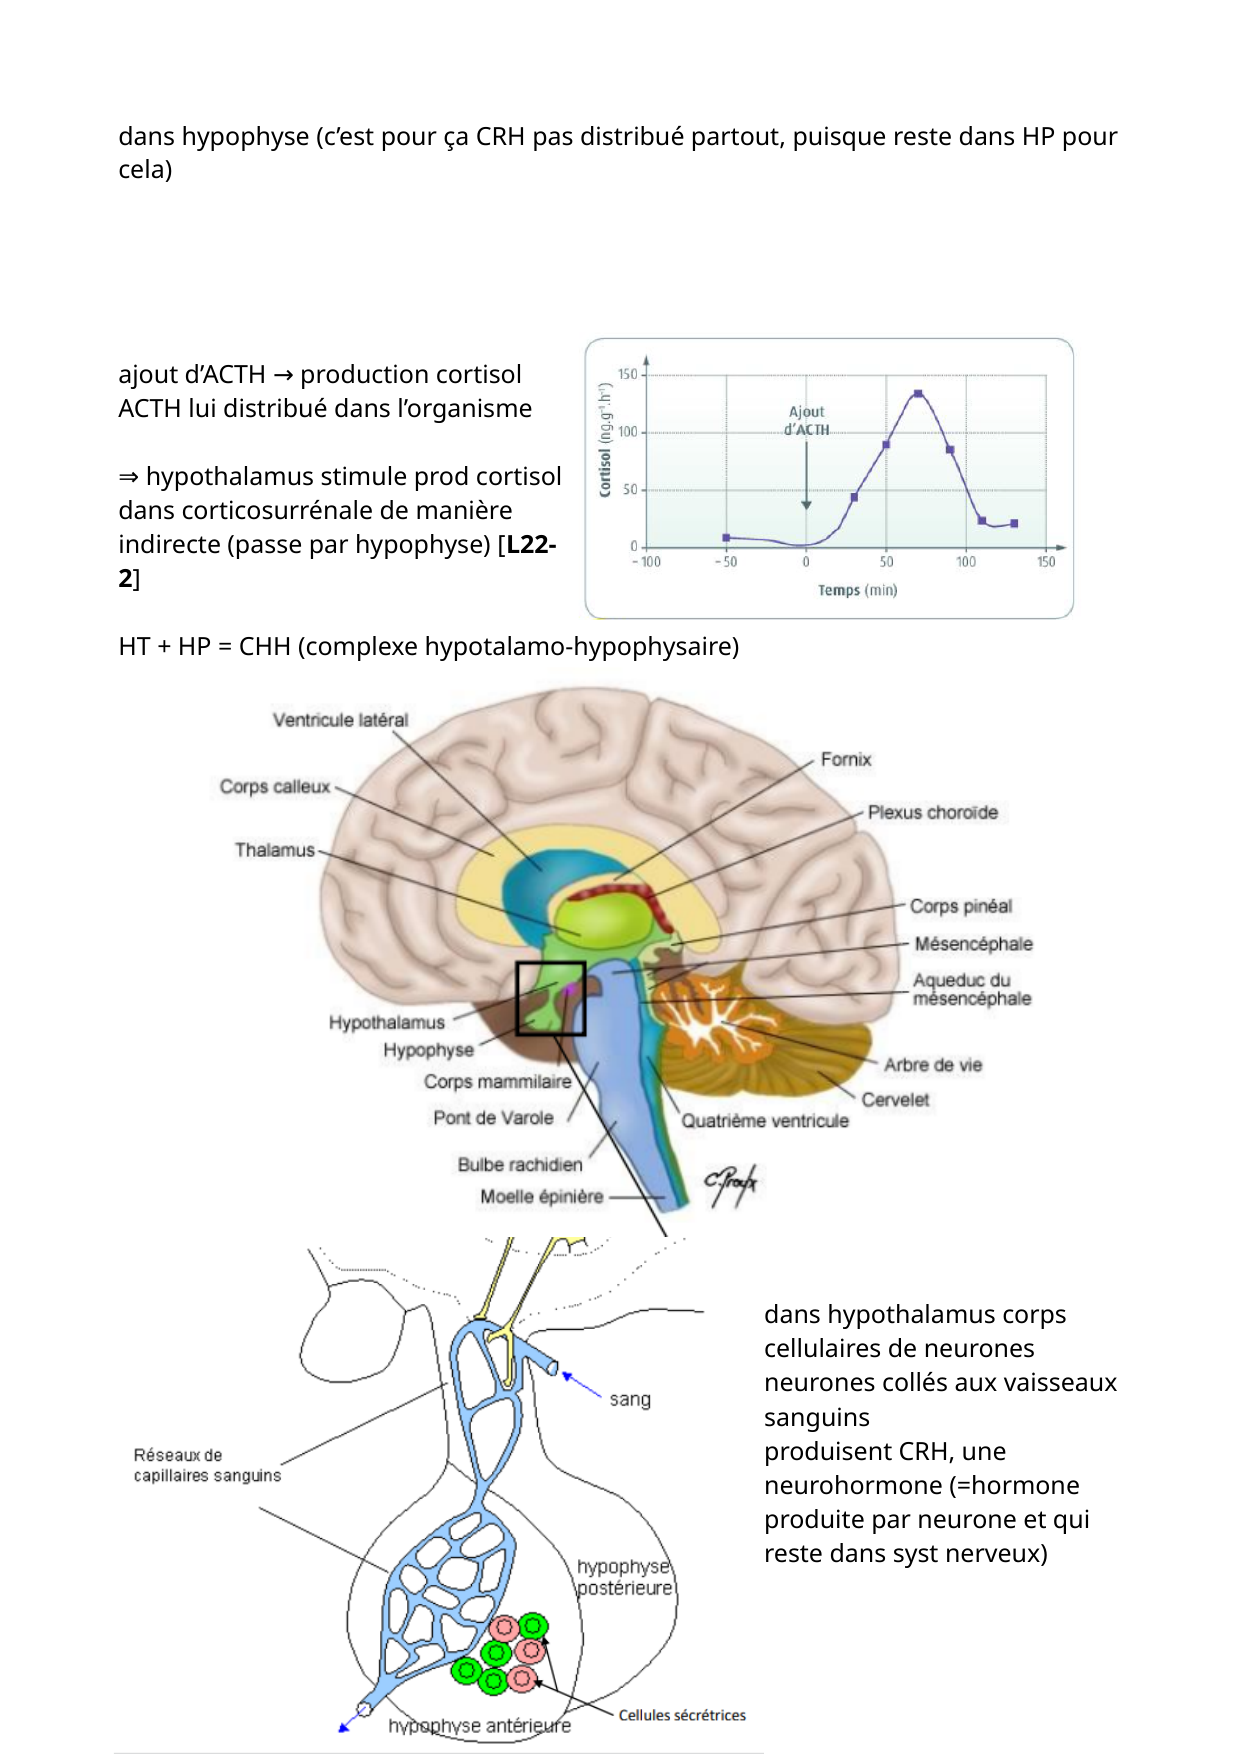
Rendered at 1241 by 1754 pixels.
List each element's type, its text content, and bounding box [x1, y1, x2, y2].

picture [564, 332, 1089, 620]
text [1089, 357, 1122, 391]
picture [113, 663, 1049, 1754]
text produisent CRH, une neurohormone (=hormone produite par neurone et qui reste dans syst nerveux) [764, 1433, 1122, 1569]
text ACTH lui distribué dans l’organisme [118, 391, 564, 425]
text dans hypothalamus corps cellulaires de neurones [764, 1297, 1122, 1365]
text dans hypophyse (c’est pour ça CRH pas distribué partout, puisque reste dans HP pour cela) [118, 118, 1122, 186]
text ajout d’ACTH → production cortisol [118, 357, 564, 391]
text ⇒ hypothalamus stimule prod cortisol dans corticosurrénale de manière indirecte (passe par hypophyse) [L22-2] [118, 459, 564, 595]
text neurones collés aux vaisseaux sanguins [764, 1365, 1122, 1433]
text [1089, 459, 1122, 595]
text [1089, 391, 1122, 425]
text HT + HP = CHH (complexe hypotalamo-hypophysaire) [118, 629, 1122, 663]
